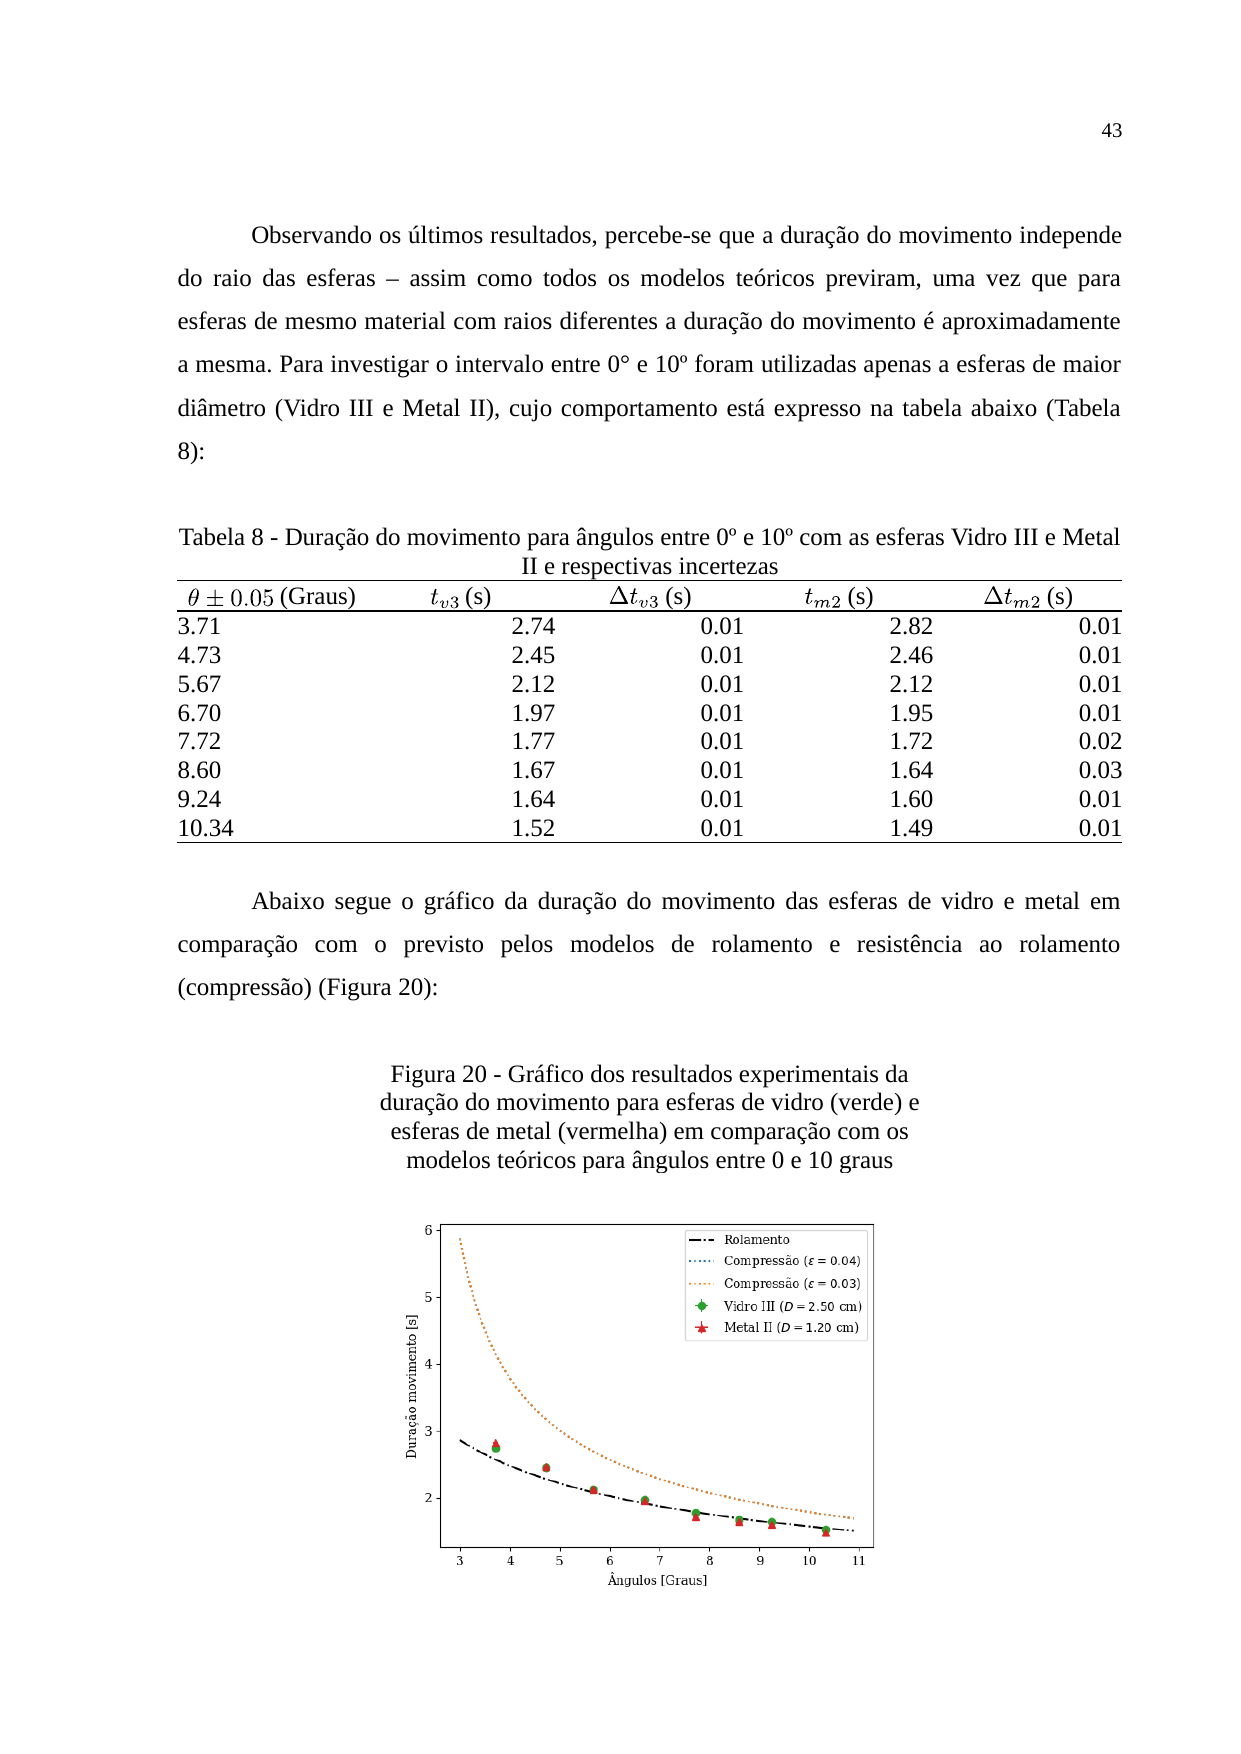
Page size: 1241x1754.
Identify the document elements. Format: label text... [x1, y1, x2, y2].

table_cell 0.01 [933, 612, 1122, 640]
table_cell 1.72 [744, 726, 933, 755]
table_cell 8.60 [177, 755, 366, 784]
table_cell 3.71 [177, 612, 366, 640]
table_cell 5.67 [177, 669, 366, 698]
table_cell 9.24 [177, 784, 366, 813]
table_cell 2.74 [366, 612, 555, 640]
table_cell 4.73 [177, 640, 366, 669]
table_cell 0.01 [933, 698, 1122, 726]
table_cell 0.01 [555, 640, 744, 669]
table_cell 0.01 [555, 813, 744, 841]
table_cell 2.45 [366, 640, 555, 669]
table_cell 1.67 [366, 755, 555, 784]
table_cell 2.12 [744, 669, 933, 698]
table_cell 1.77 [366, 726, 555, 755]
table_cell 0.01 [555, 726, 744, 755]
table_cell 2.82 [744, 612, 933, 640]
table_header (s) [555, 581, 744, 610]
table_cell 0.01 [933, 640, 1122, 669]
text Observando os últimos resultados, percebe-se que a duração do movimento independe do raio das esferas – assim como todos os modelos teóricos previram, uma vez que para esferas de mesmo material com raios diferentes a duração do movimento é aproximadamente a mesma. Para investigar o intervalo entre 0° e 10º foram utilizadas apenas a esferas de maior diâmetro (Vidro III e Metal II), cujo comportamento está expresso na tabela abaixo (Tabela 8): [177, 220, 1122, 464]
table_cell 1.49 [744, 813, 933, 841]
table_cell 0.01 [555, 698, 744, 726]
table_cell 1.60 [744, 784, 933, 813]
table_header (Graus) [177, 581, 366, 610]
table_cell 0.01 [555, 612, 744, 640]
table_cell 10.34 [177, 813, 366, 841]
table_cell 0.01 [555, 755, 744, 784]
table_cell 1.97 [366, 698, 555, 726]
table_cell 2.12 [366, 669, 555, 698]
table_header (s) [744, 581, 933, 610]
text Tabela 8 - Duração do movimento para ângulos entre 0º e 10º com as esferas Vidro III e Metal II e respectivas incertezas [177, 522, 1122, 579]
table_cell 0.02 [933, 726, 1122, 755]
table_cell 7.72 [177, 726, 366, 755]
table_cell 1.95 [744, 698, 933, 726]
table_header (s) [366, 581, 555, 610]
table_cell 0.01 [555, 784, 744, 813]
table_cell 6.70 [177, 698, 366, 726]
table_cell 1.64 [366, 784, 555, 813]
text Figura 20 - Gráfico dos resultados experimentais da duração do movimento para esferas de vidro (verde) e esferas de metal (vermelha) em comparação com os modelos teóricos para ângulos entre 0 e 10 graus [370, 1059, 929, 1173]
table_cell 1.64 [744, 755, 933, 784]
table_cell 0.01 [555, 669, 744, 698]
table_cell 2.46 [744, 640, 933, 669]
table_header (s) [933, 581, 1122, 610]
table_cell 1.52 [366, 813, 555, 841]
table_cell 0.01 [933, 784, 1122, 813]
table_cell 0.01 [933, 813, 1122, 841]
table_cell 0.03 [933, 755, 1122, 784]
picture [370, 1173, 929, 1593]
table_cell 0.01 [933, 669, 1122, 698]
text Abaixo segue o gráfico da duração do movimento das esferas de vidro e metal em comparação com o previsto pelos modelos de rolamento e resistência ao rolamento (compressão) (Figura 20): [177, 886, 1122, 1001]
